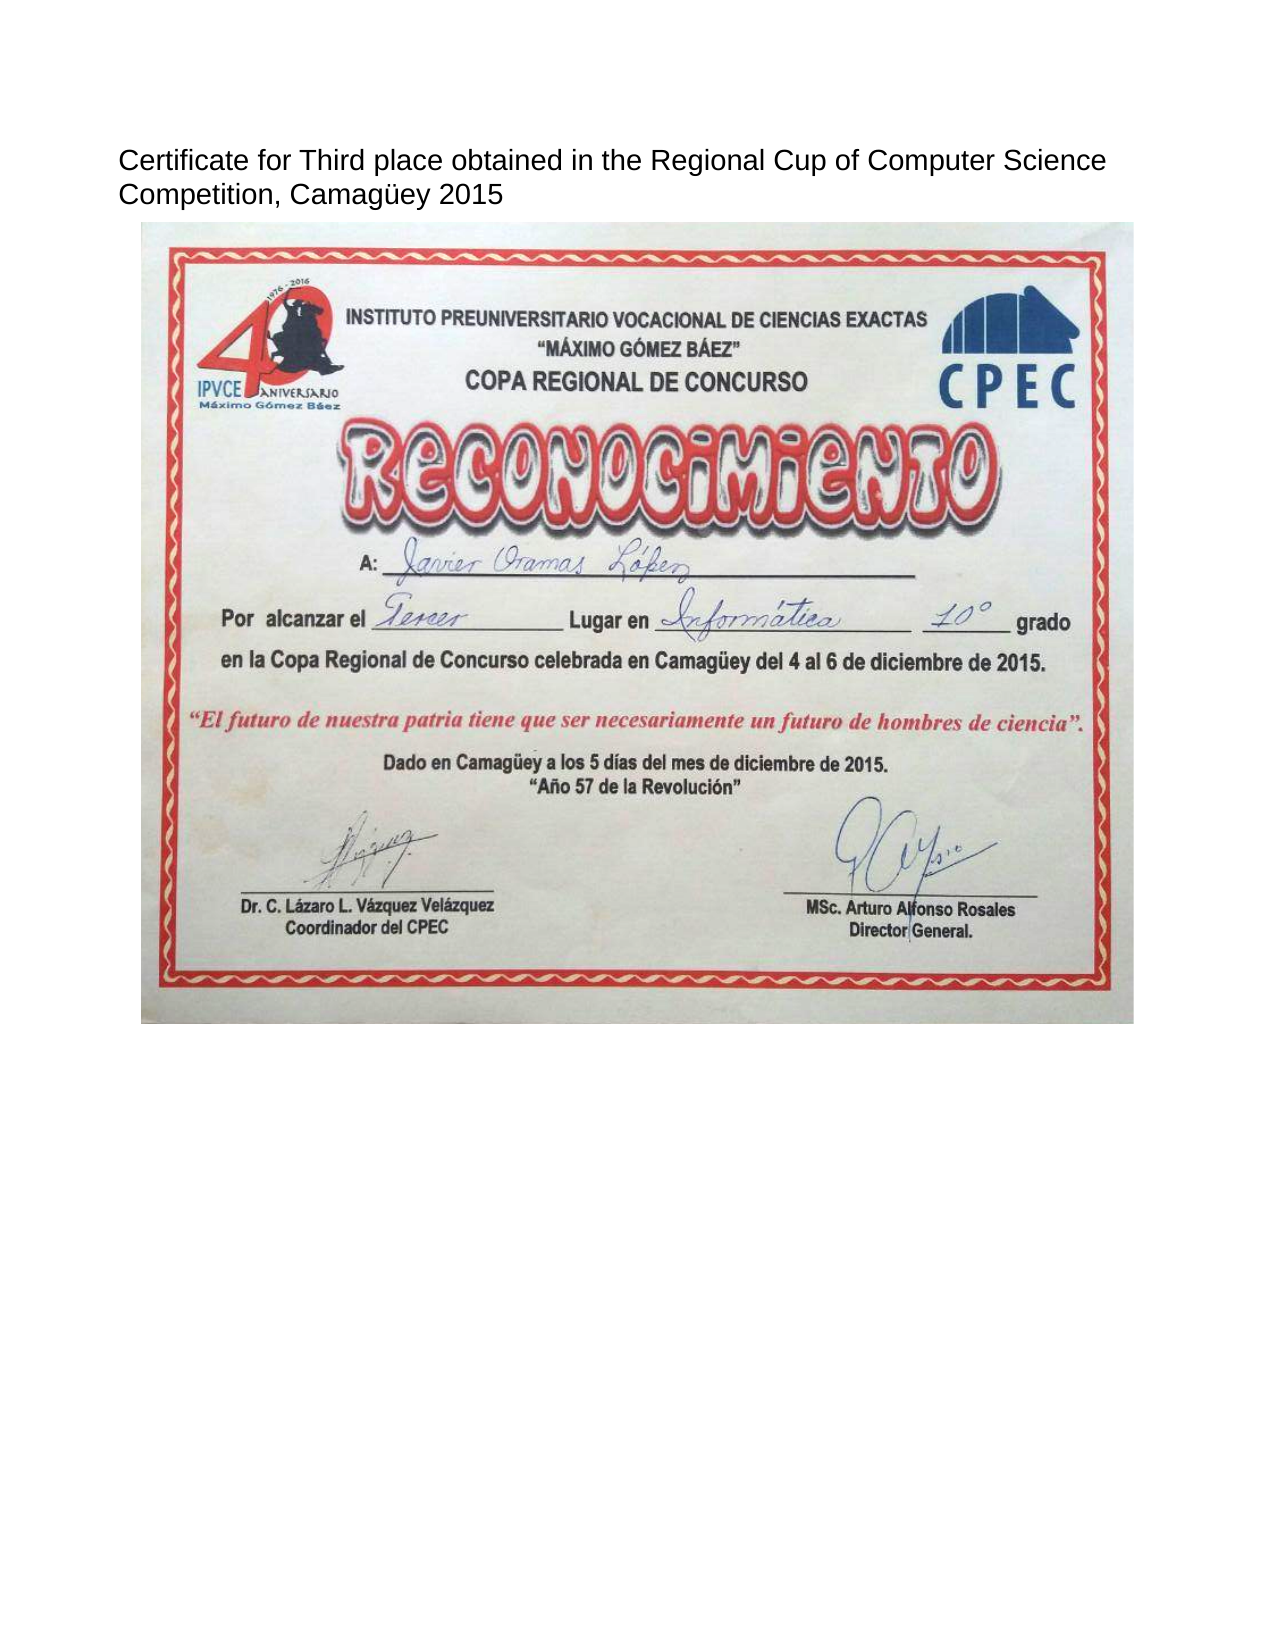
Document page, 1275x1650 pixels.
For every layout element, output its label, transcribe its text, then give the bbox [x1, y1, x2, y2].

picture [141, 222, 1134, 1024]
subtitle Certificate for Third place obtained in the Regional Cup of Computer Science Competition, Camagüey 2015 [118, 143, 1157, 210]
